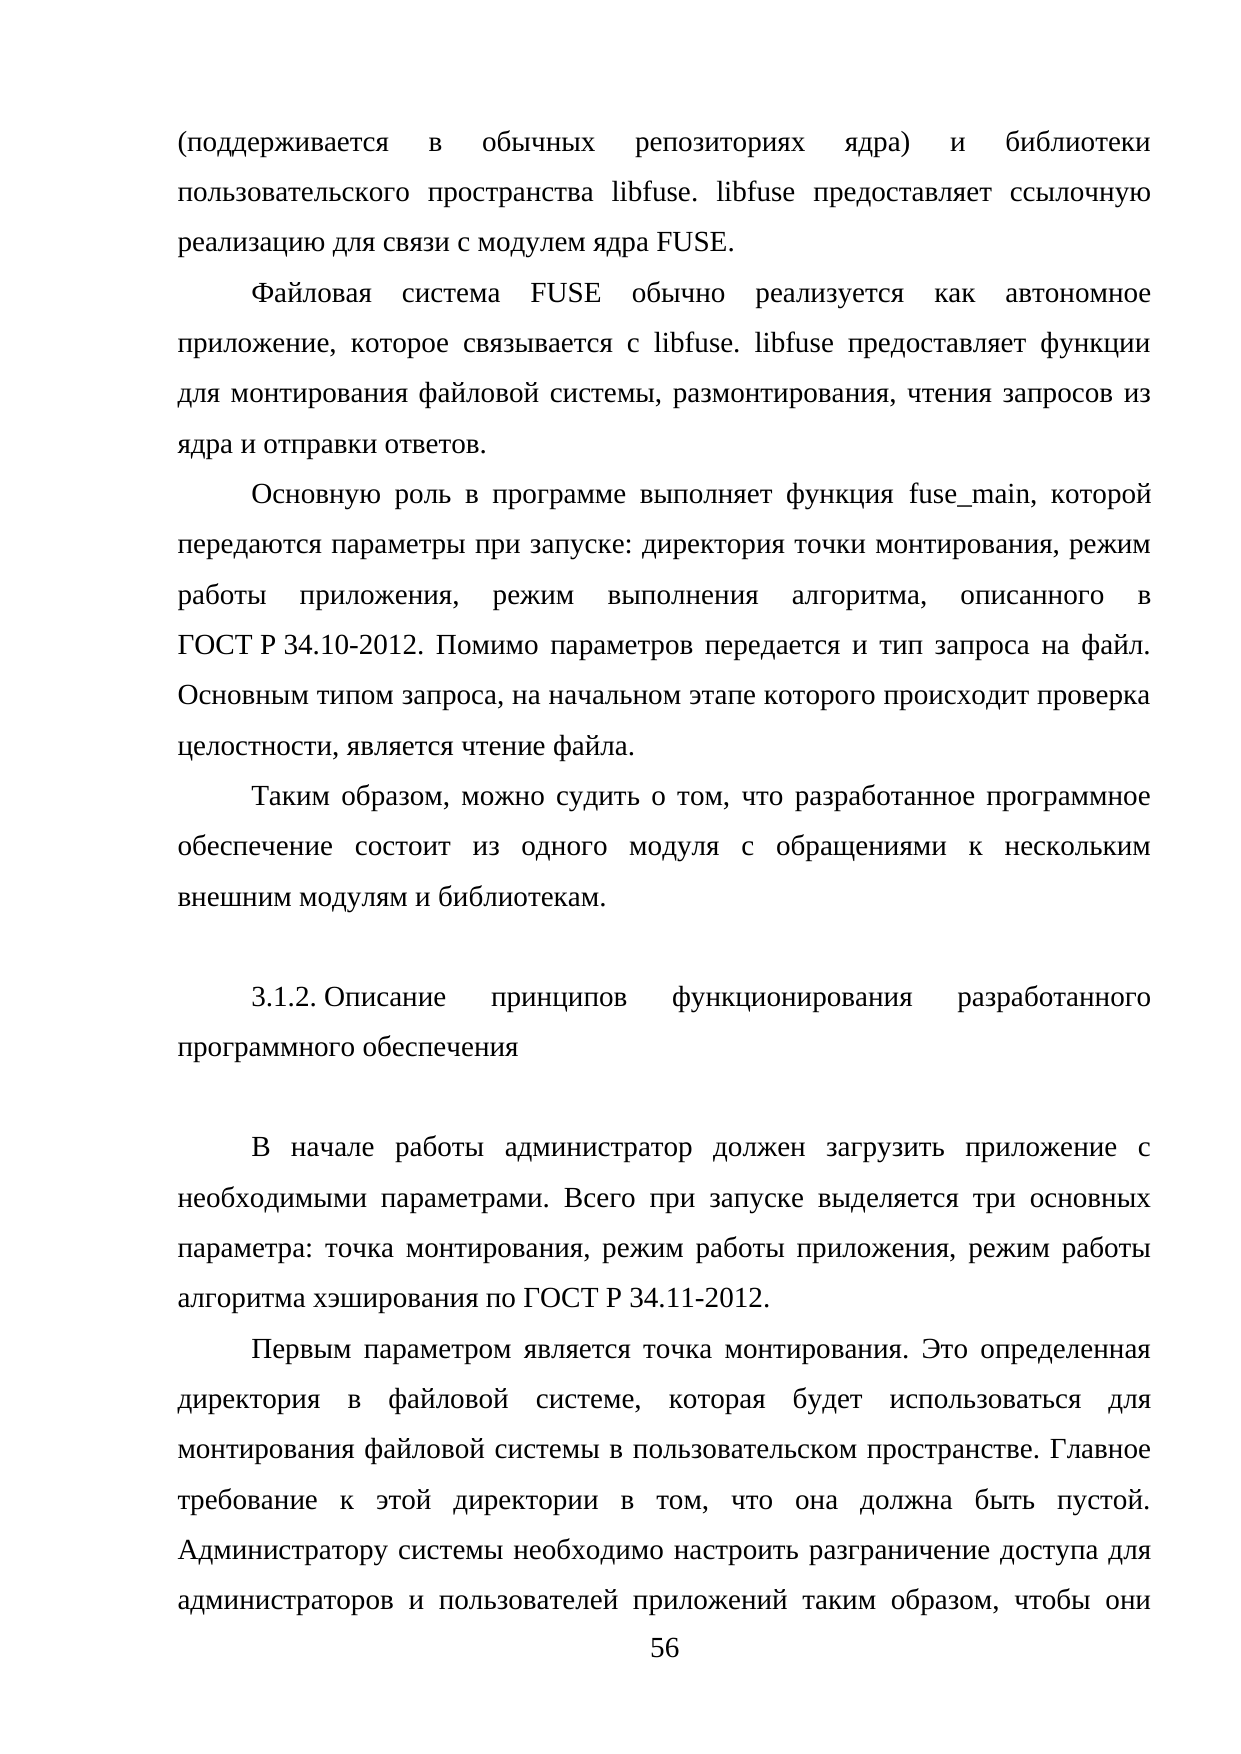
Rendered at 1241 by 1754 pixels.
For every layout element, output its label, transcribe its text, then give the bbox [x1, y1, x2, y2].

text Основную роль в программе выполняет функция fuse_main, которой передаются параметры при запуске: директория точки монтирования, режим работы приложения, режим выполнения алгоритма, описанного в ГОСТ Р 34.10-2012. Помимо параметров передается и тип запроса на файл. Основным типом запроса, на начальном этапе которого происходит проверка целостности, является чтение файла. [177, 476, 1152, 761]
text Первым параметром является точка монтирования. Это определенная директория в файловой системе, которая будет использоваться для монтирования файловой системы в пользовательском пространстве. Главное требование к этой директории в том, что она должна быть пустой. Администратору системы необходимо настроить разграничение доступа для администраторов и пользователей приложений таким образом, чтобы они [177, 1331, 1152, 1616]
text Файловая система FUSE обычно реализуется как автономное приложение, которое связывается с libfuse. libfuse предоставляет функции для монтирования файловой системы, размонтирования, чтения запросов из ядра и отправки ответов. [177, 275, 1152, 459]
list Описание принципов функционирования разработанного программного обеспечения [177, 979, 1152, 1063]
text В начале работы администратор должен загрузить приложение с необходимыми параметрами. Всего при запуске выделяется три основных параметра: точка монтирования, режим работы приложения, режим работы алгоритма хэширования по ГОСТ Р 34.11-2012. [177, 1129, 1152, 1314]
text (поддерживается в обычных репозиториях ядра) и библиотеки пользовательского пространства libfuse. libfuse предоставляет ссылочную реализацию для связи с модулем ядра FUSE. [177, 124, 1152, 258]
text Таким образом, можно судить о том, что разработанное программное обеспечение состоит из одного модуля с обращениями к нескольким внешним модулям и библиотекам. [177, 778, 1152, 912]
